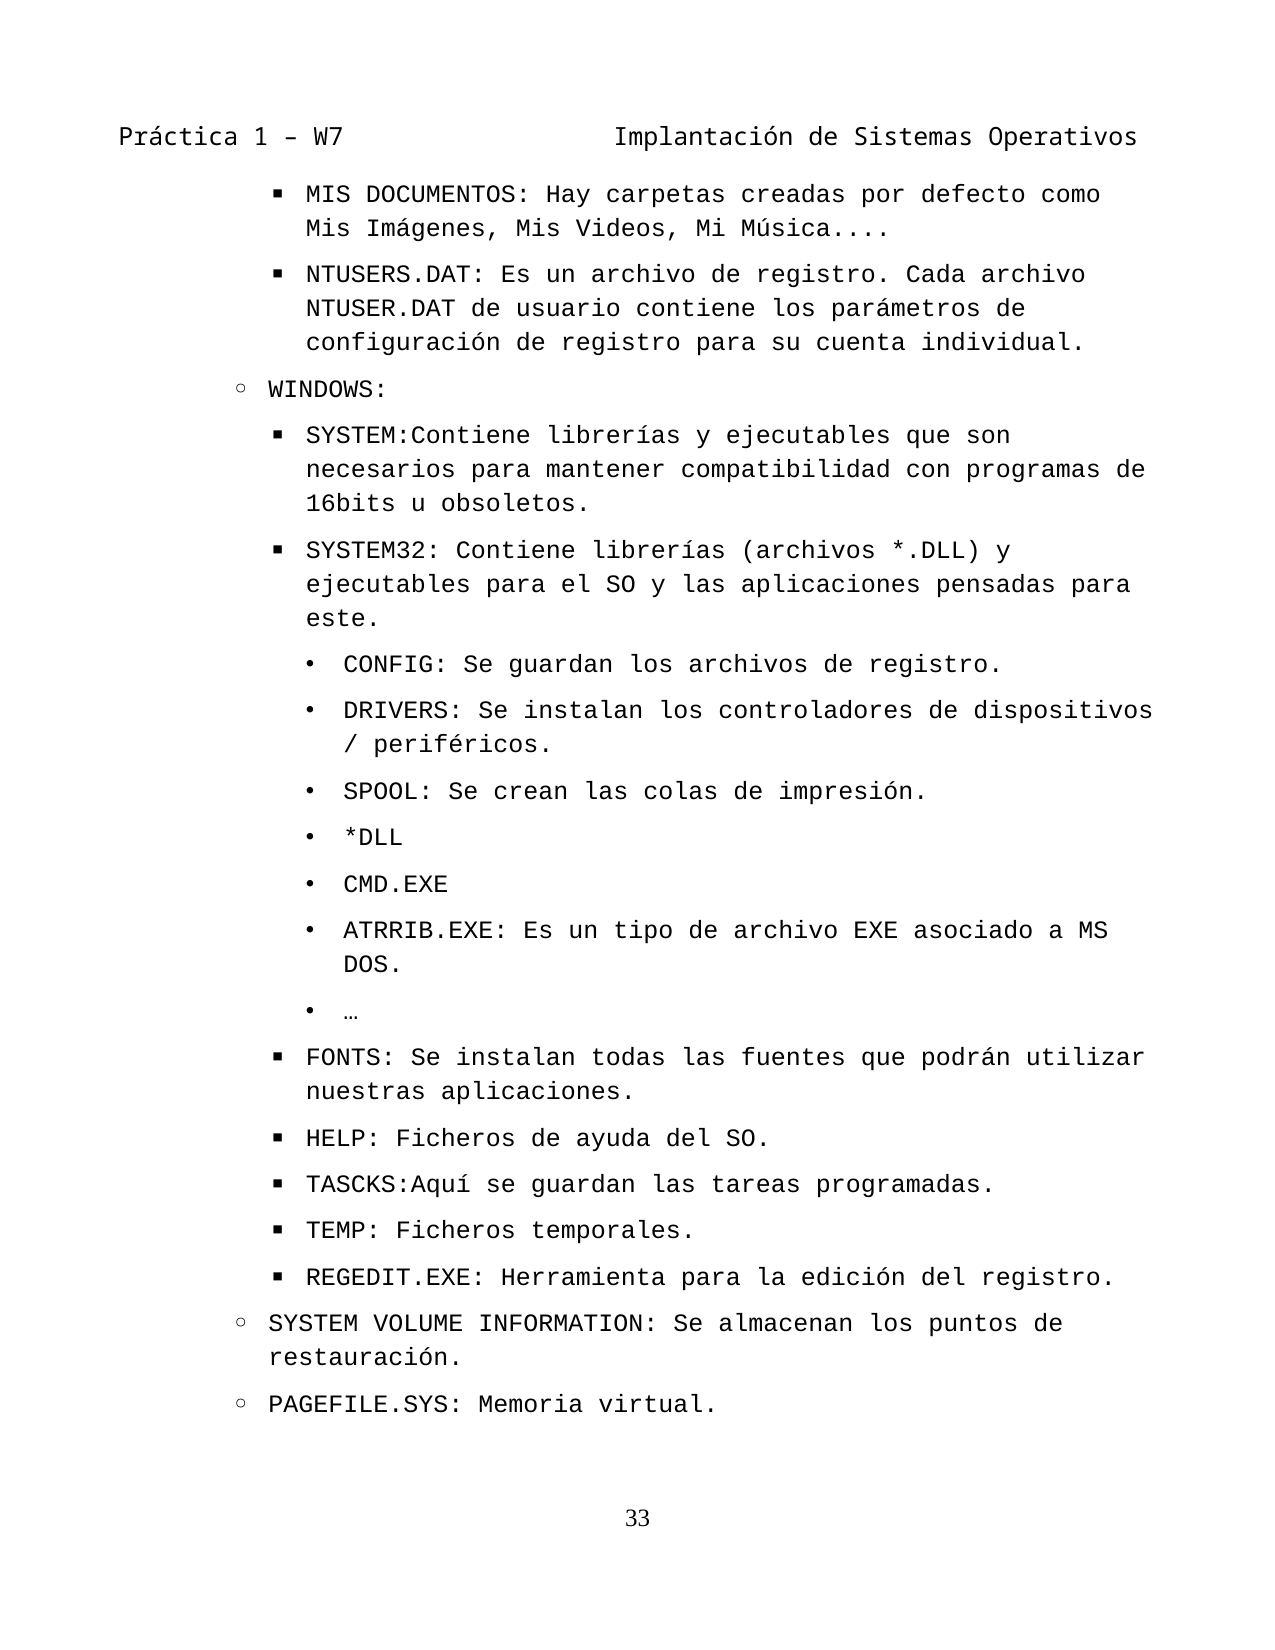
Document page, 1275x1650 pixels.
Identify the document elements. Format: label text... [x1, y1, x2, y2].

list … [306, 998, 1157, 1027]
list SYSTEM:Contiene librerías y ejecutables que son necesarios para mantener compatibilidad con programas de 16bits u obsoletos. [268, 423, 1157, 519]
list DRIVERS: Se instalan los controladores de dispositivos / periféricos. [306, 698, 1157, 760]
list NTUSERS.DAT: Es un archivo de registro. Cada archivo NTUSER.DAT de usuario contiene los parámetros de configuración de registro para su cuenta individual. [268, 262, 1157, 358]
list HELP: Ficheros de ayuda del SO. [268, 1125, 1157, 1153]
list SPOOL: Se crean las colas de impresión. [306, 778, 1157, 807]
list SYSTEM VOLUME INFORMATION: Se almacenan los puntos de restauración. [231, 1311, 1157, 1373]
list TEMP: Ficheros temporales. [268, 1218, 1157, 1246]
list ATRRIB.EXE: Es un tipo de archivo EXE asociado a MS DOS. [306, 918, 1157, 980]
list *DLL [306, 825, 1157, 853]
list MIS DOCUMENTOS: Hay carpetas creadas por defecto como Mis Imágenes, Mis Videos, Mi Música.... [268, 182, 1157, 244]
list WINDOWS: [231, 376, 1157, 405]
list SYSTEM32: Contiene librerías (archivos *.DLL) y ejecutables para el SO y las aplicaciones pensadas para este. [268, 537, 1157, 633]
list TASCKS:Aquí se guardan las tareas programadas. [268, 1172, 1157, 1200]
list CONFIG: Se guardan los archivos de registro. [306, 652, 1157, 680]
list CMD.EXE [306, 871, 1157, 900]
list PAGEFILE.SYS: Memoria virtual. [231, 1391, 1157, 1420]
list FONTS: Se instalan todas las fuentes que podrán utilizar nuestras aplicaciones. [268, 1045, 1157, 1107]
list REGEDIT.EXE: Herramienta para la edición del registro. [268, 1264, 1157, 1293]
